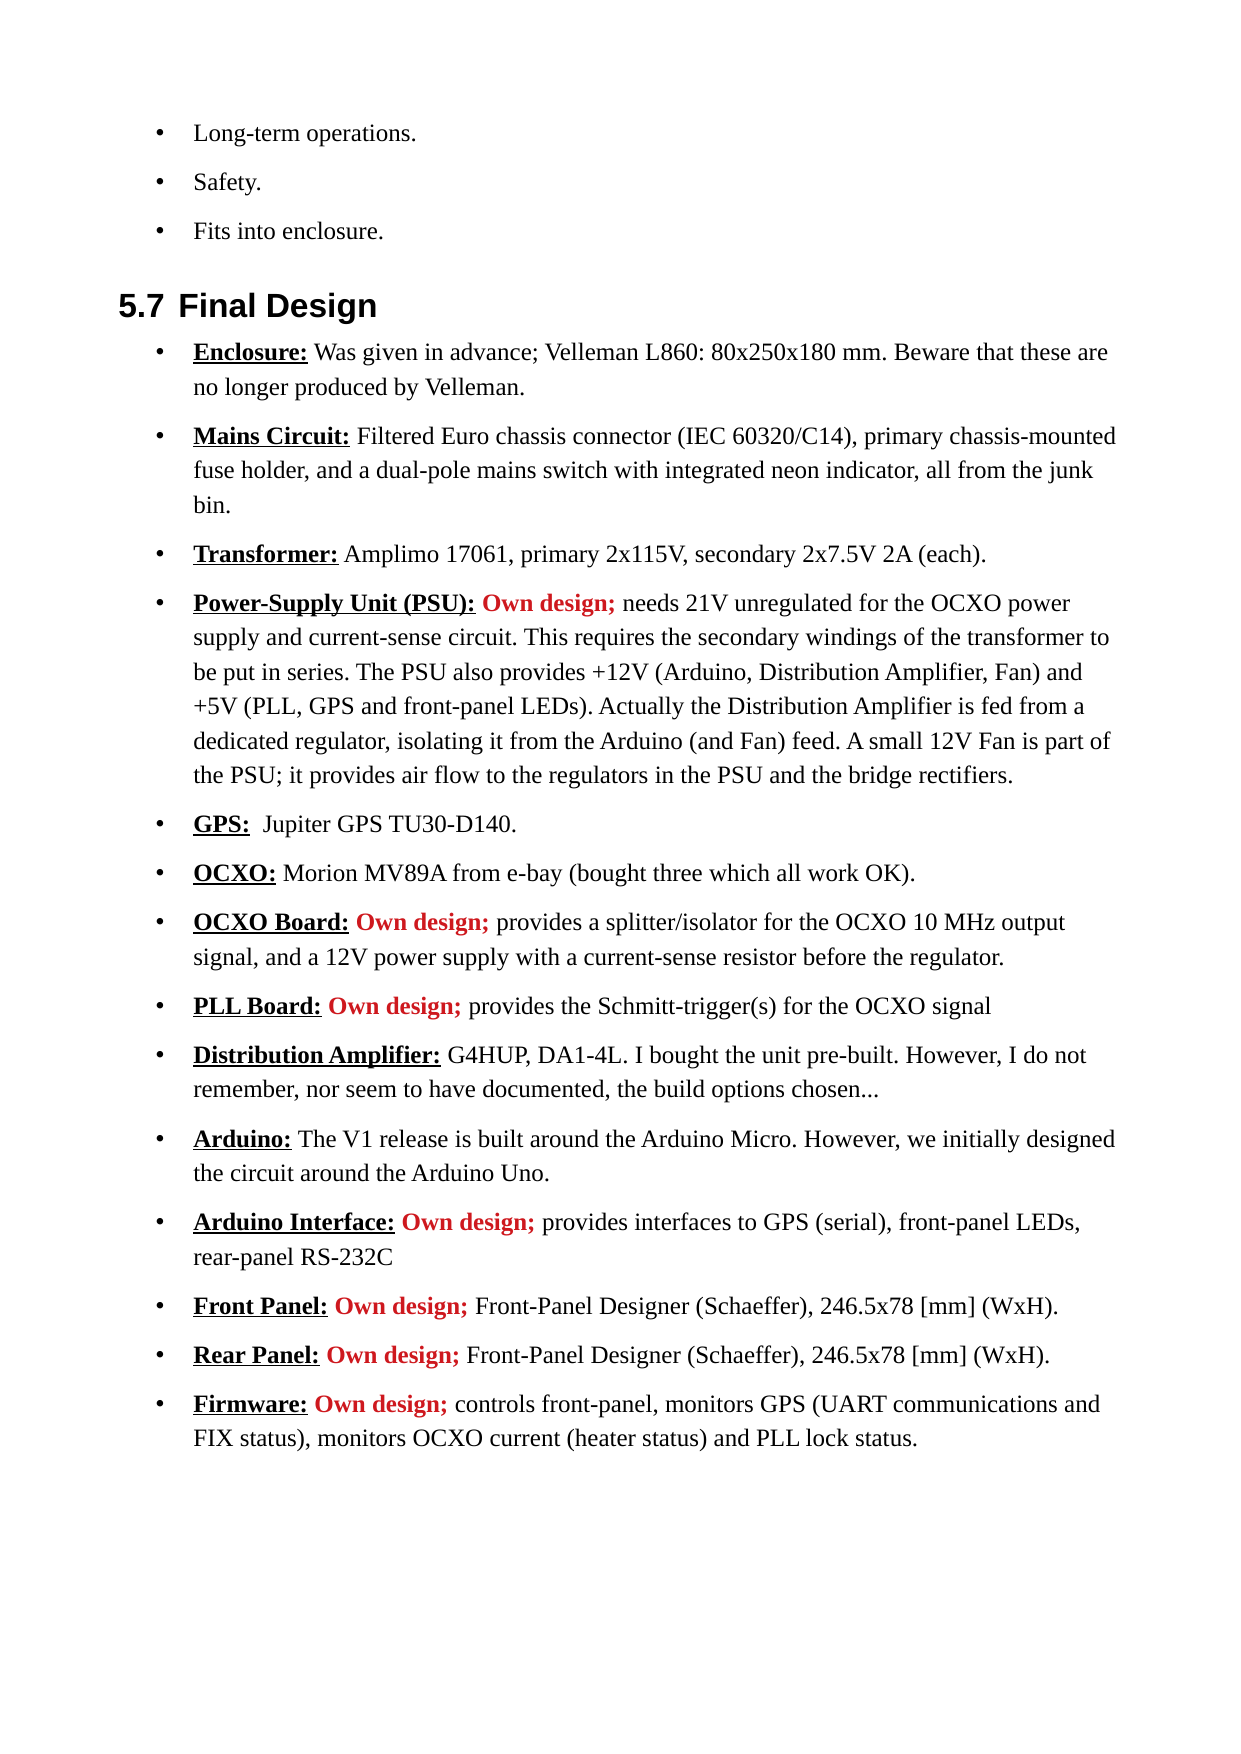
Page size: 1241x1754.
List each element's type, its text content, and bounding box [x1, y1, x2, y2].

list Power-Supply Unit (PSU): Own design; needs 21V unregulated for the OCXO power supply and current-sense circuit. This requires the secondary windings of the transformer to be put in series. The PSU also provides +12V (Arduino, Distribution Amplifier, Fan) and +5V (PLL, GPS and front-panel LEDs). Actually the Distribution Amplifier is fed from a dedicated regulator, isolating it from the Arduino (and Fan) feed. A small 12V Fan is part of the PSU; it provides air flow to the regulators in the PSU and the bridge rectifiers. [156, 588, 1122, 789]
list Enclosure: Was given in advance; Velleman L860: 80x250x180 mm. Beware that these are no longer produced by Velleman. [156, 337, 1122, 401]
list Mains Circuit: Filtered Euro chassis connector (IEC 60320/C14), primary chassis-mounted fuse holder, and a dual-pole mains switch with integrated neon indicator, all from the junk bin. [156, 421, 1122, 518]
list Arduino: The V1 release is built around the Arduino Micro. However, we initially designed the circuit around the Arduino Uno. [156, 1124, 1122, 1187]
subtitle Final Design [118, 286, 1122, 325]
list Distribution Amplifier: G4HUP, DA1-4L. I bought the unit pre-built. However, I do not remember, nor seem to have documented, the build options chosen... [156, 1040, 1122, 1103]
list Transformer: Amplimo 17061, primary 2x115V, secondary 2x7.5V 2A (each). [156, 539, 1122, 568]
list Long-term operations. [156, 118, 1122, 147]
list Fits into enclosure. [156, 216, 1122, 245]
list OCXO Board: Own design; provides a splitter/isolator for the OCXO 10 MHz output signal, and a 12V power supply with a current-sense resistor before the regulator. [156, 907, 1122, 971]
list Rear Panel: Own design; Front-Panel Designer (Schaeffer), 246.5x78 [mm] (WxH). [156, 1340, 1122, 1368]
list Firmware: Own design; controls front-panel, monitors GPS (UART communications and FIX status), monitors OCXO current (heater status) and PLL lock status. [156, 1389, 1122, 1452]
list Safety. [156, 167, 1122, 196]
list GPS: Jupiter GPS TU30-D140. [156, 809, 1122, 838]
list PLL Board: Own design; provides the Schmitt-trigger(s) for the OCXO signal [156, 991, 1122, 1020]
list OCXO: Morion MV89A from e-bay (bought three which all work OK). [156, 858, 1122, 887]
list Arduino Interface: Own design; provides interfaces to GPS (serial), front-panel LEDs, rear-panel RS-232C [156, 1207, 1122, 1270]
list Front Panel: Own design; Front-Panel Designer (Schaeffer), 246.5x78 [mm] (WxH). [156, 1291, 1122, 1319]
